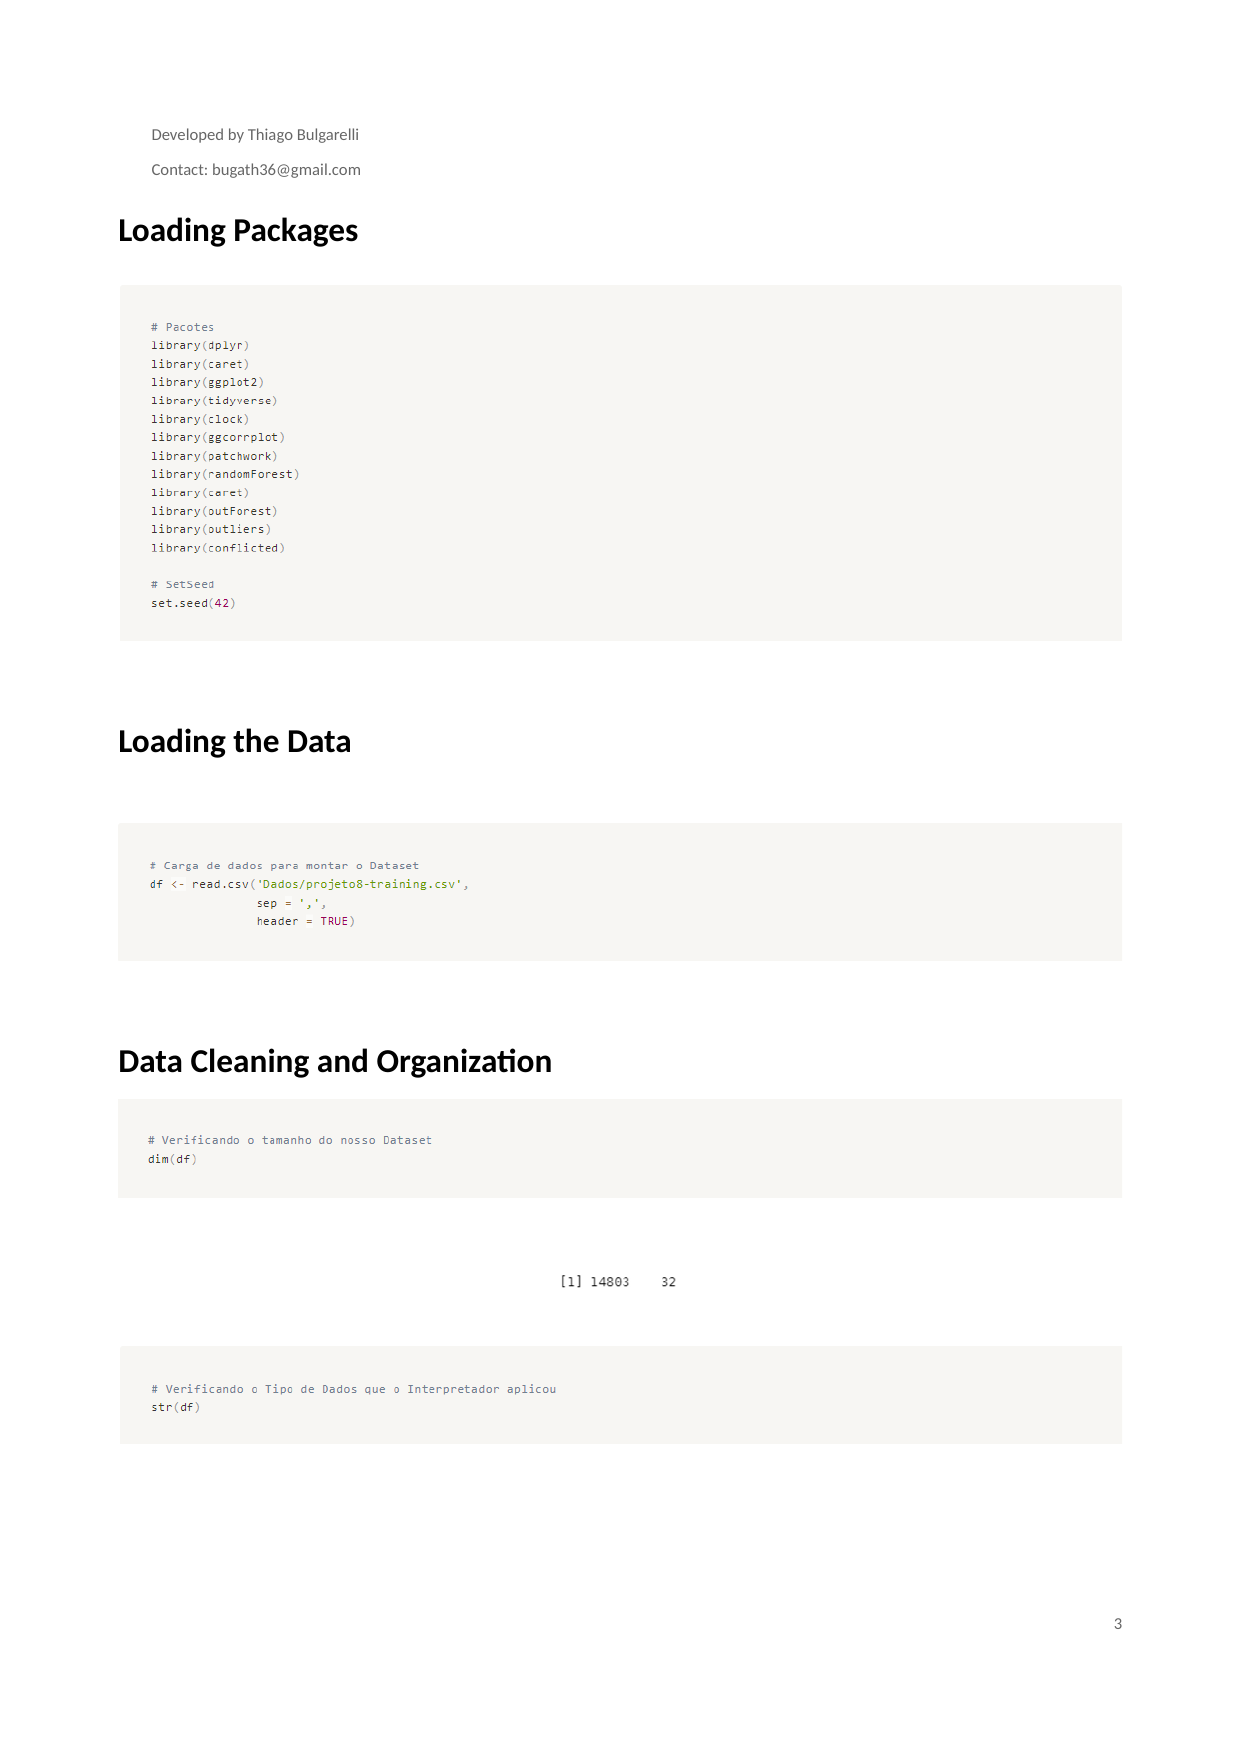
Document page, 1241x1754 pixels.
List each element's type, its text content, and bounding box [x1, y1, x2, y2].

subtitle Data Cleaning and Organization [118, 1040, 1122, 1081]
subtitle Loading Packages [118, 209, 1122, 250]
picture [118, 1099, 1123, 1198]
picture [118, 282, 1123, 641]
picture [118, 821, 1123, 961]
subtitle Loading the Data [118, 720, 1122, 761]
picture [118, 1346, 1123, 1444]
